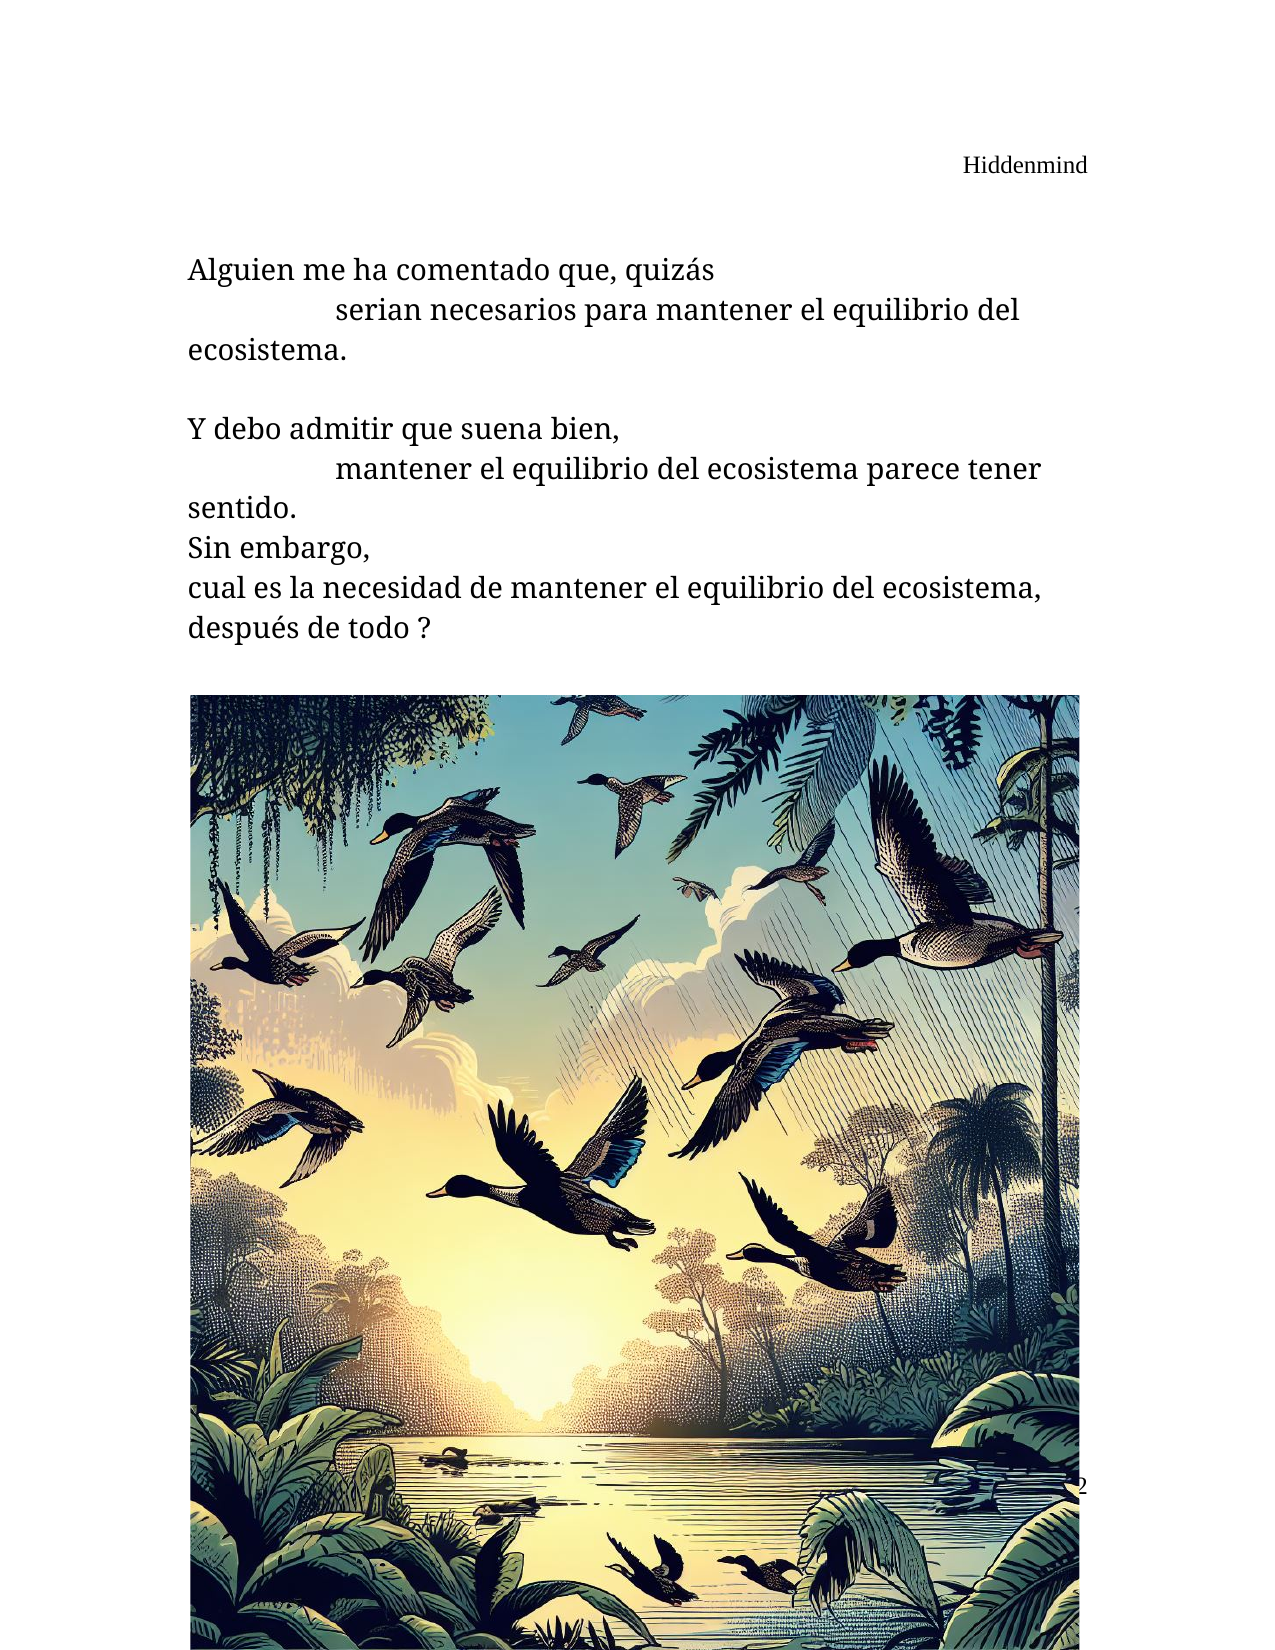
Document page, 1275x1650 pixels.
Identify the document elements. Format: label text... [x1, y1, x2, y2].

picture [190, 695, 1080, 1650]
text serian necesarios para mantener el equilibrio del ecosistema. [187, 289, 1087, 369]
text Alguien me ha comentado que, quizás [187, 250, 1087, 289]
text cual es la necesidad de mantener el equilibrio del ecosistema, después de todo ? [187, 567, 1087, 647]
text Sin embargo, [187, 527, 1087, 567]
text mantener el equilibrio del ecosistema parece tener sentido. [187, 448, 1087, 527]
text Y debo admitir que suena bien, [187, 408, 1087, 448]
